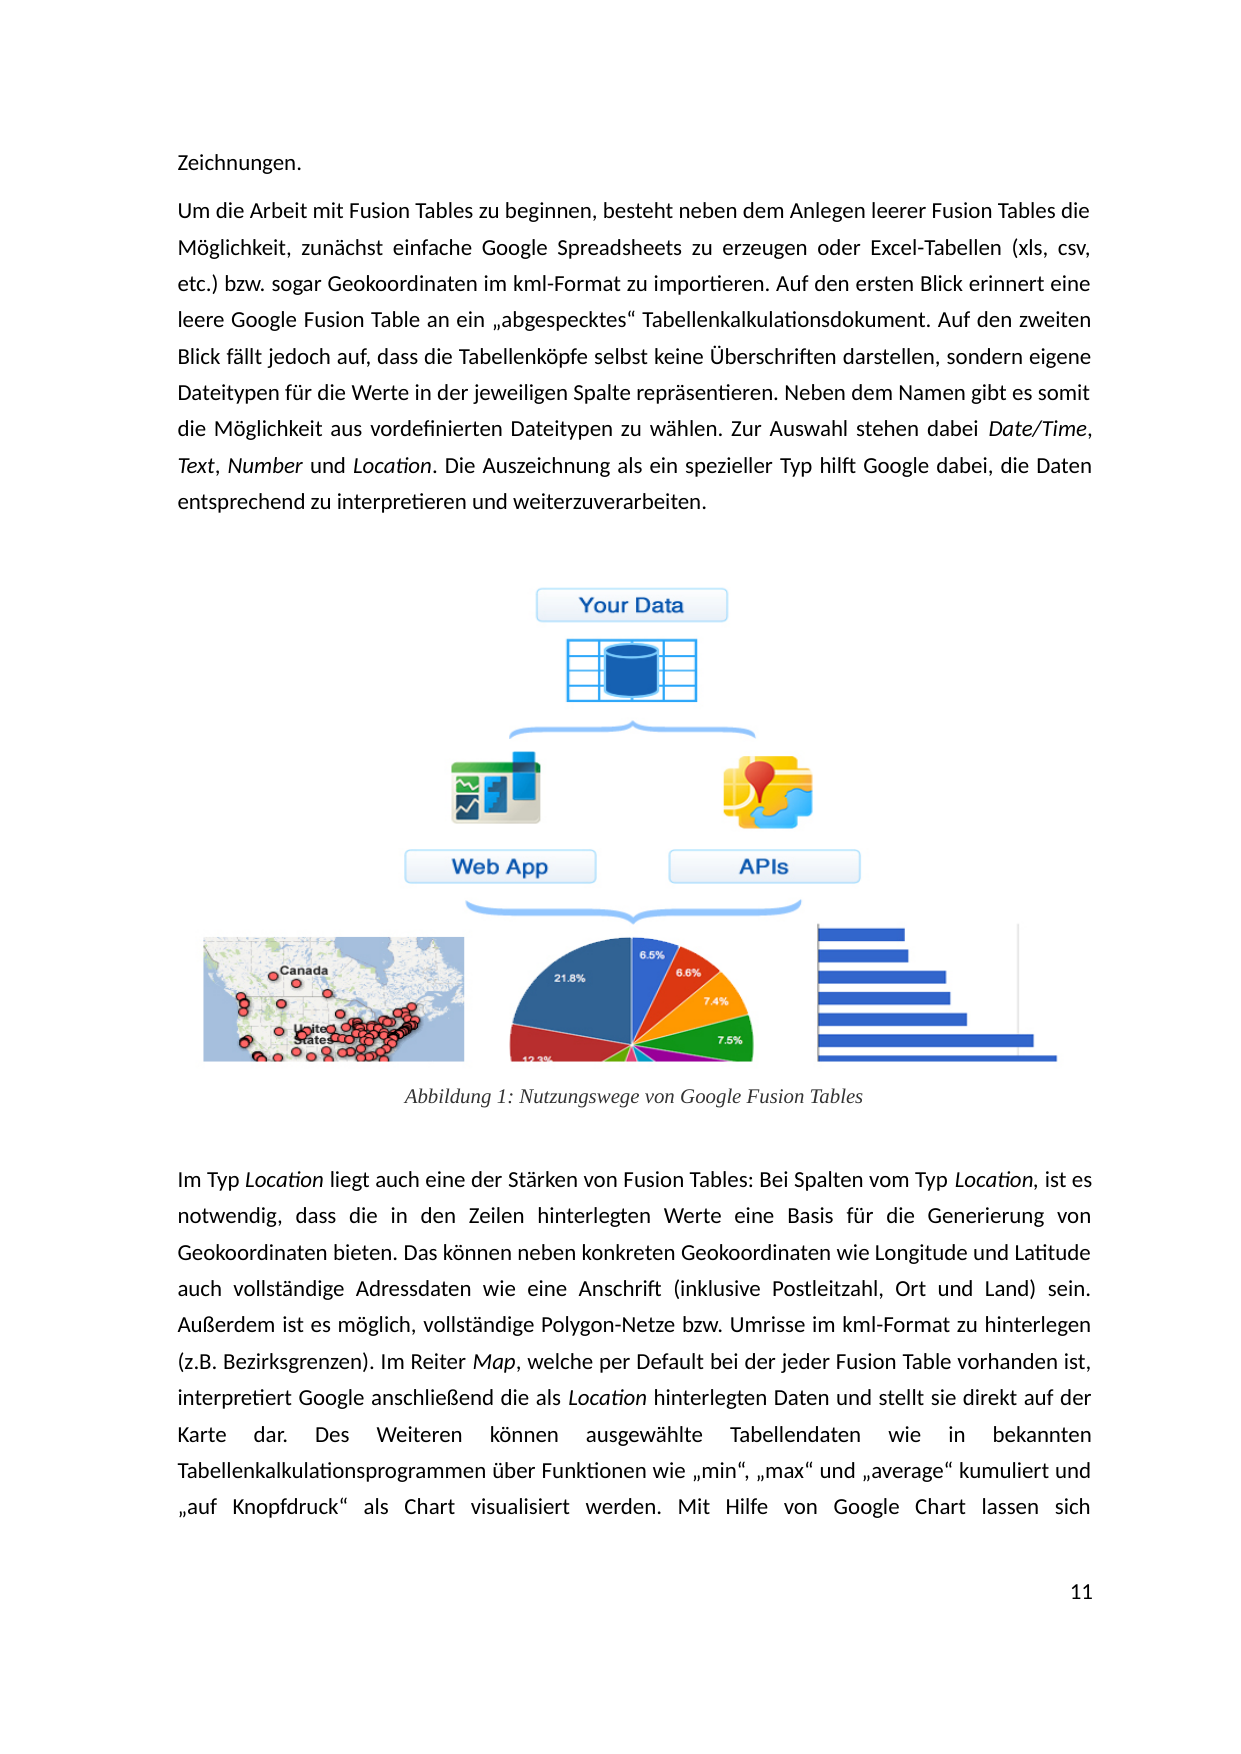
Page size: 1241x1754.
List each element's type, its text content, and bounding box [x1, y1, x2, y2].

text Zeichnungen. [177, 148, 1093, 176]
text Im Typ Location liegt auch eine der Stärken von Fusion Tables: Bei Spalten vom Typ Location, ist es notwendig, dass die in den Zeilen hinterlegten Werte eine Basis für die Generierung von Geokoordinaten bieten. Das können neben konkreten Geokoordinaten wie Longitude und Latitude auch vollständige Adressdaten wie eine Anschrift (inklusive Postleitzahl, Ort und Land) sein. Außerdem ist es möglich, vollständige Polygon-Netze bzw. Umrisse im kml-Format zu hinterlegen (z.B. Bezirksgrenzen). Im Reiter Map, welche per Default bei der jeder Fusion Table vorhanden ist, interpretiert Google anschließend die als Location hinterlegten Daten und stellt sie direkt auf der Karte dar. Des Weiteren können ausgewählte Tabellendaten wie in bekannten Tabellenkalkulationsprogrammen über Funktionen wie „min“, „max“ und „average“ kumuliert und „auf Knopfdruck“ als Chart visualisiert werden. Mit Hilfe von Google Chart lassen sich [177, 1165, 1093, 1520]
text Abbildung 1: Nutzungswege von Google Fusion Tables [177, 1084, 1093, 1108]
picture [177, 554, 1093, 1084]
text Um die Arbeit mit Fusion Tables zu beginnen, besteht neben dem Anlegen leerer Fusion Tables die Möglichkeit, zunächst einfache Google Spreadsheets zu erzeugen oder Excel-Tabellen (xls, csv, etc.) bzw. sogar Geokoordinaten im kml-Format zu importieren. Auf den ersten Blick erinnert eine leere Google Fusion Table an ein „abgespecktes“ Tabellenkalkulationsdokument. Auf den zweiten Blick fällt jedoch auf, dass die Tabellenköpfe selbst keine Überschriften darstellen, sondern eigene Dateitypen für die Werte in der jeweiligen Spalte repräsentieren. Neben dem Namen gibt es somit die Möglichkeit aus vordefinierten Dateitypen zu wählen. Zur Auswahl stehen dabei Date/Time, Text, Number und Location. Die Auszeichnung als ein spezieller Typ hilft Google dabei, die Daten entsprechend zu interpretieren und weiterzuverarbeiten. [177, 196, 1093, 515]
